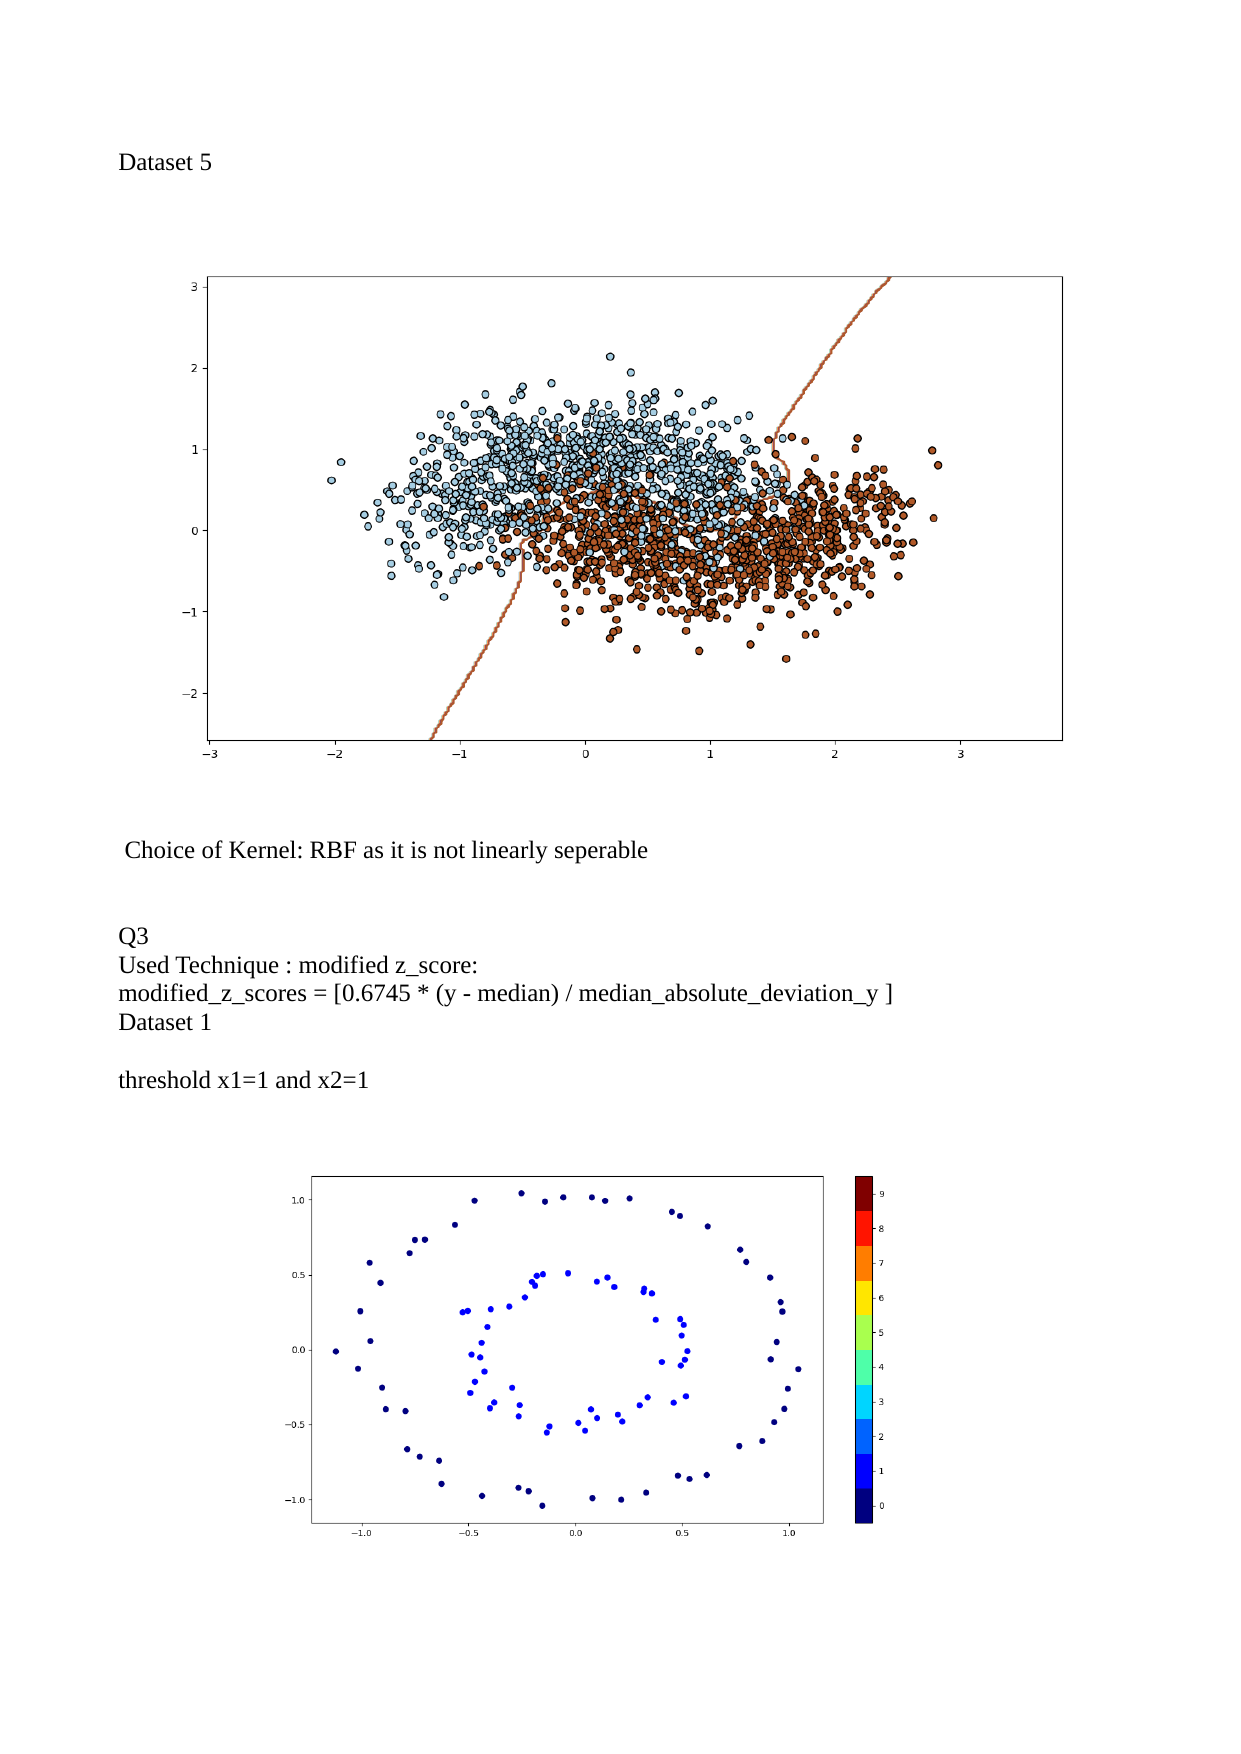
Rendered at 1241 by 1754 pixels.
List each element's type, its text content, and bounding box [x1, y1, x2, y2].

text Dataset 5 [118, 147, 1122, 176]
text Dataset 1 [118, 1007, 1122, 1036]
text Choice of Kernel: RBF as it is not linearly seperable [118, 835, 1122, 863]
text Used Technique : modified z_score: [118, 950, 1122, 978]
text threshold x1=1 and x2=1 [118, 1065, 1122, 1093]
text modified_z_scores = [0.6745 * (y - median) / median_absolute_deviation_y ] [118, 978, 1122, 1007]
text Q3 [118, 921, 1122, 950]
picture [208, 1122, 1033, 1572]
picture [68, 204, 1172, 806]
